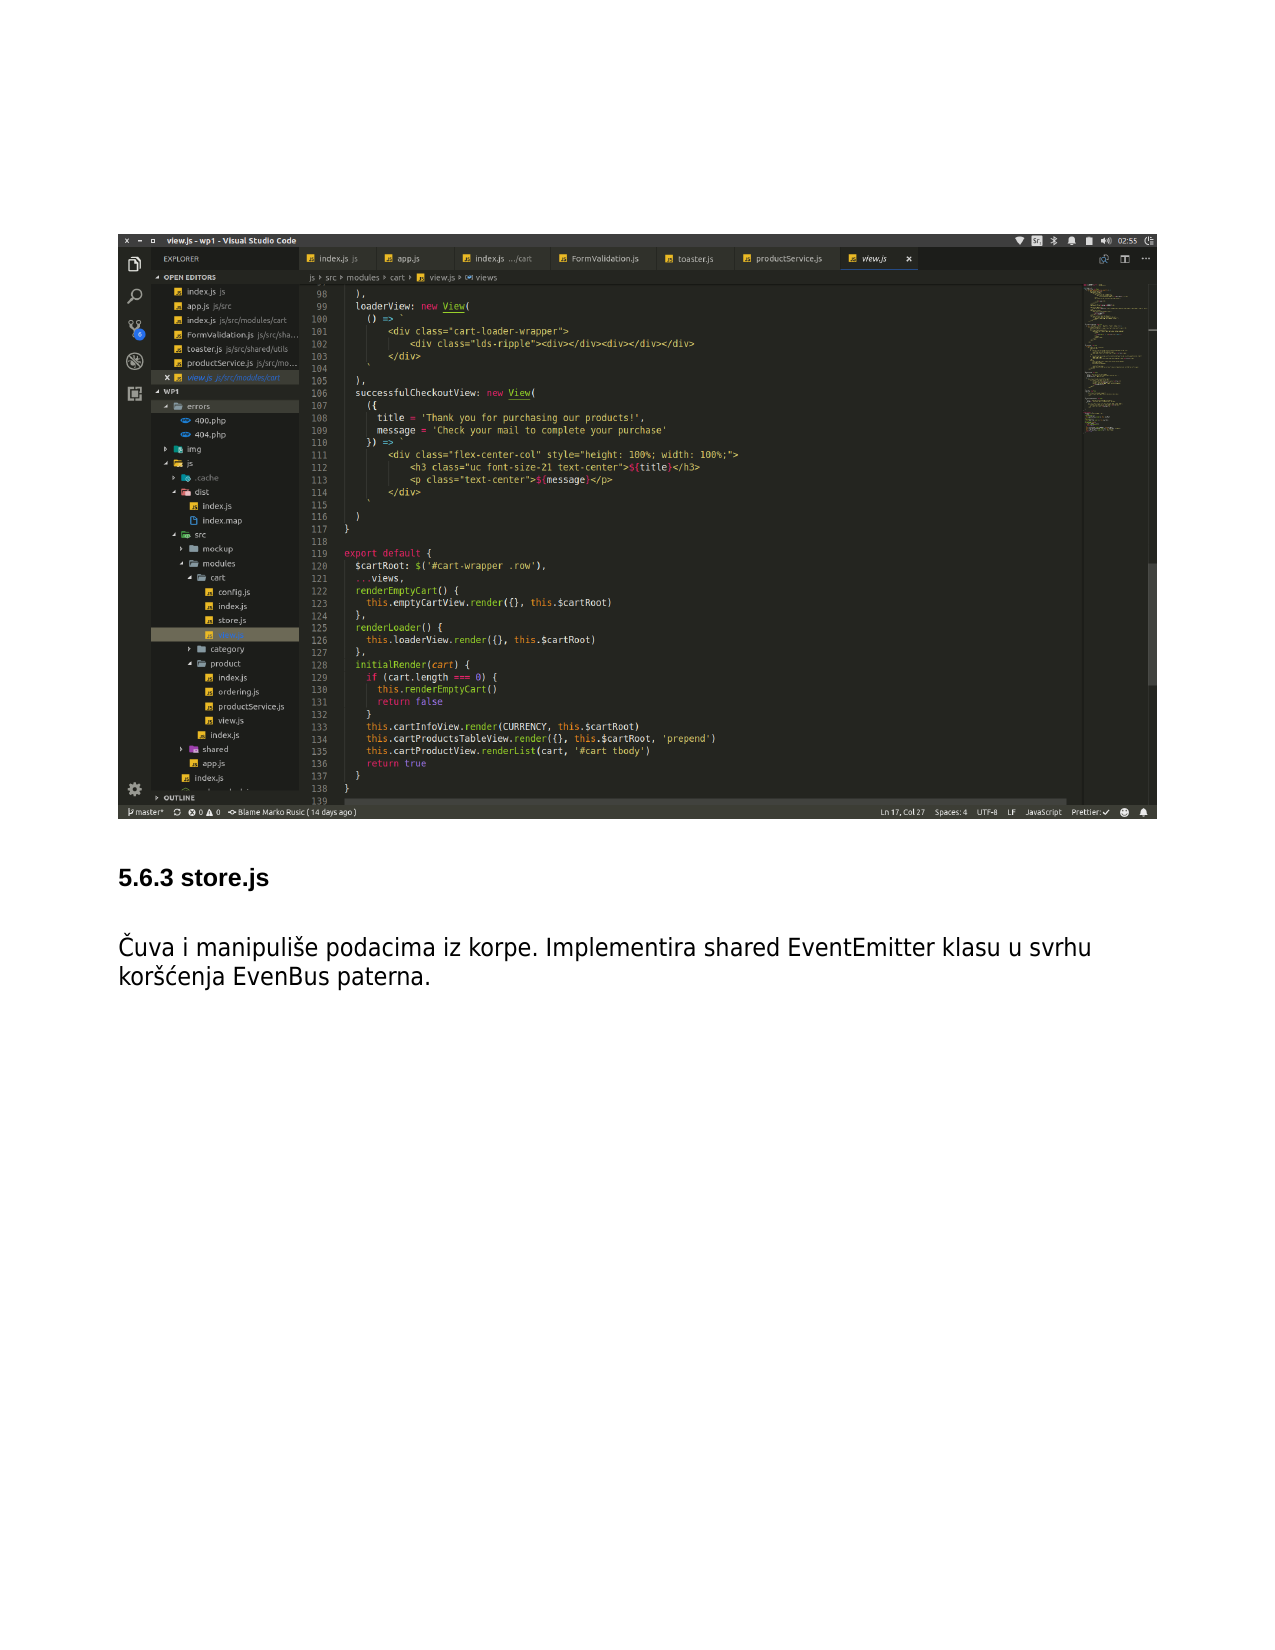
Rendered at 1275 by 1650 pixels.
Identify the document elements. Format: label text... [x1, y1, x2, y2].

subtitle 5.6.3 store.js [118, 863, 1157, 892]
picture [118, 234, 1157, 819]
text Čuva i manipuliše podacima iz korpe. Implementira shared EventEmitter klasu u svrhu koršćenja EvenBus paterna. [118, 933, 1157, 992]
